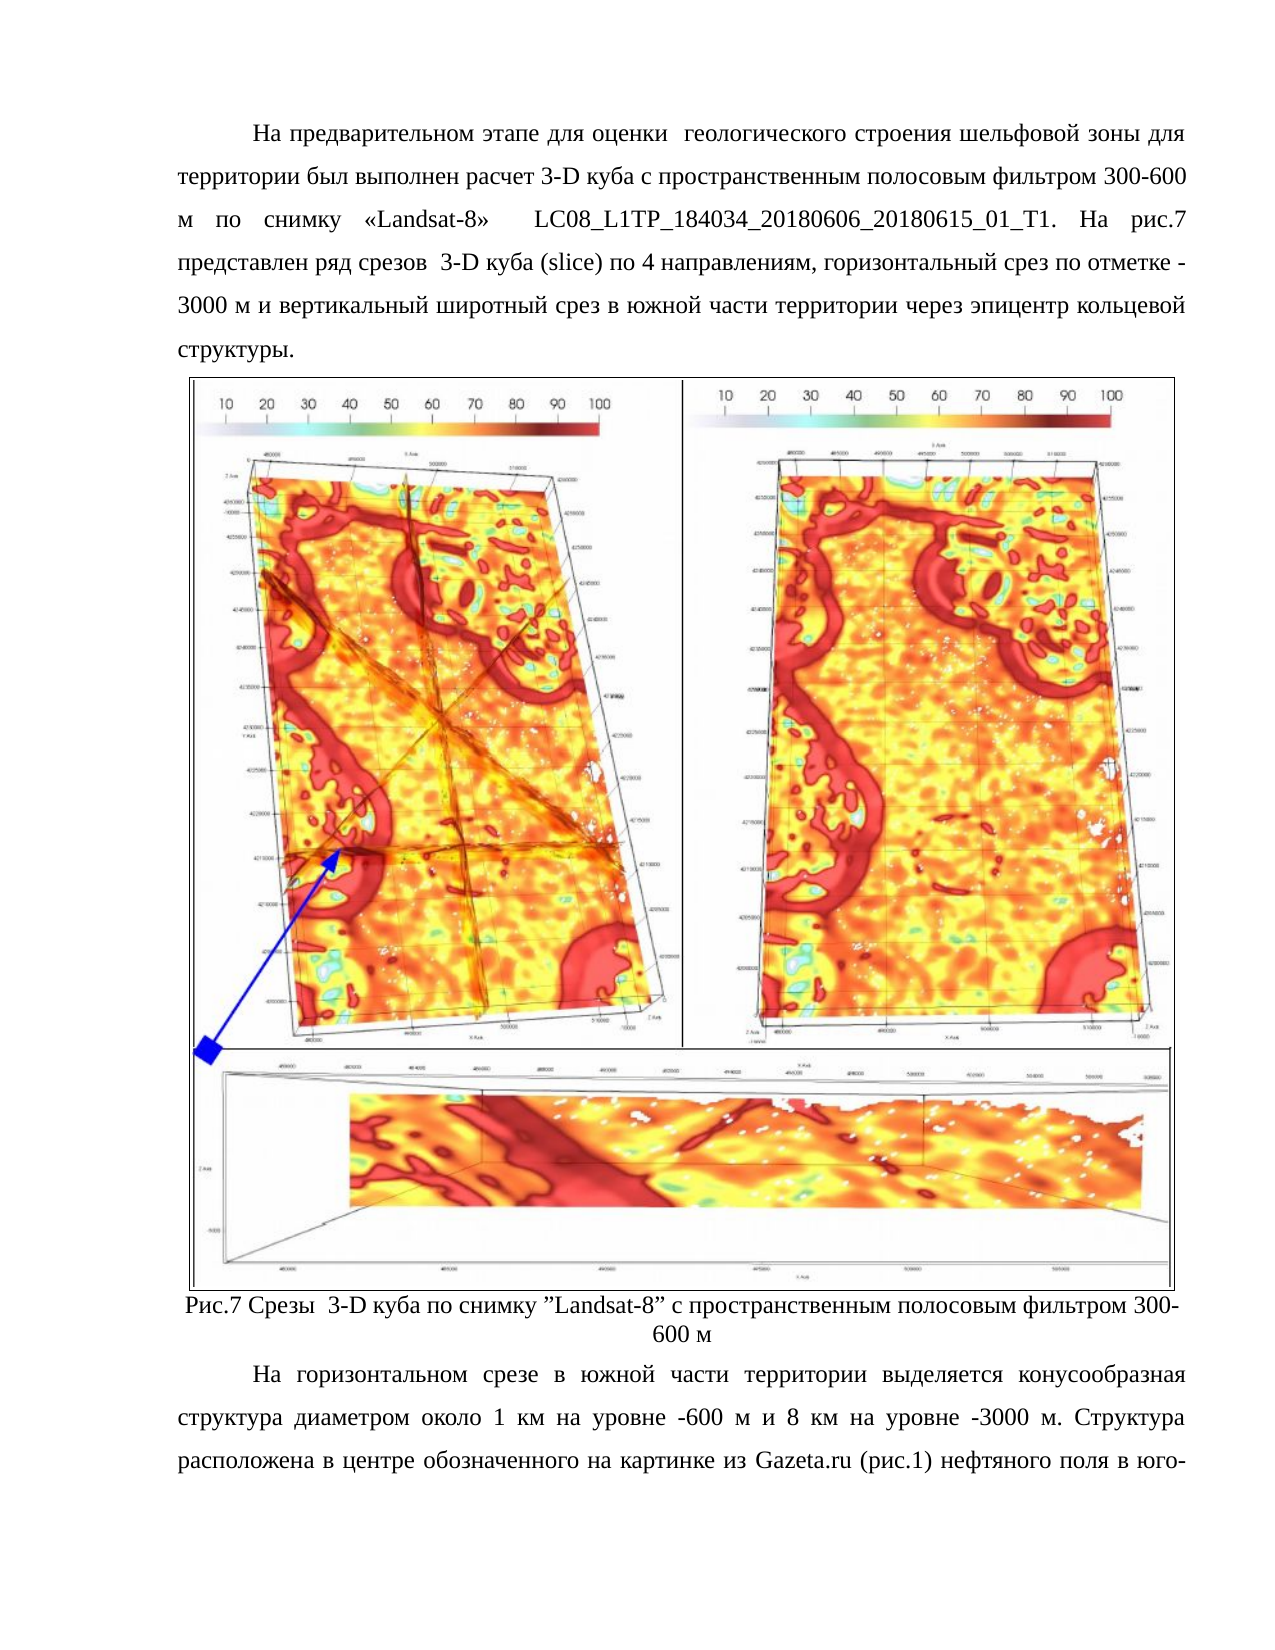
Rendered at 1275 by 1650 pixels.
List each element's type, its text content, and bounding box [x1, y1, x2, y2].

picture [192, 380, 1172, 1287]
text На горизонтальном срезе в южной части территории выделяется конусообразная структура диаметром около 1 км на уровне -600 м и 8 км на уровне -3000 м. Структура расположена в центре обозначенного на картинке из Gazeta.ru (рис.1) нефтяного поля в юго- [177, 1359, 1186, 1474]
text На предварительном этапе для оценки геологического строения шельфовой зоны для территории был выполнен расчет 3-D куба с пространственным полосовым фильтром 300-600 м по снимку «Landsat-8» LC08_L1TP_184034_20180606_20180615_01_T1. На рис.7 представлен ряд срезов 3-D куба (slice) по 4 направлениям, горизонтальный срез по отметке -3000 м и вертикальный широтный срез в южной части территории через эпицентр кольцевой структуры. [177, 118, 1186, 362]
text Рис.7 Срезы 3-D куба по снимку ”Landsat-8” с пространственным полосовым фильтром 300-600 м [177, 377, 1186, 1347]
